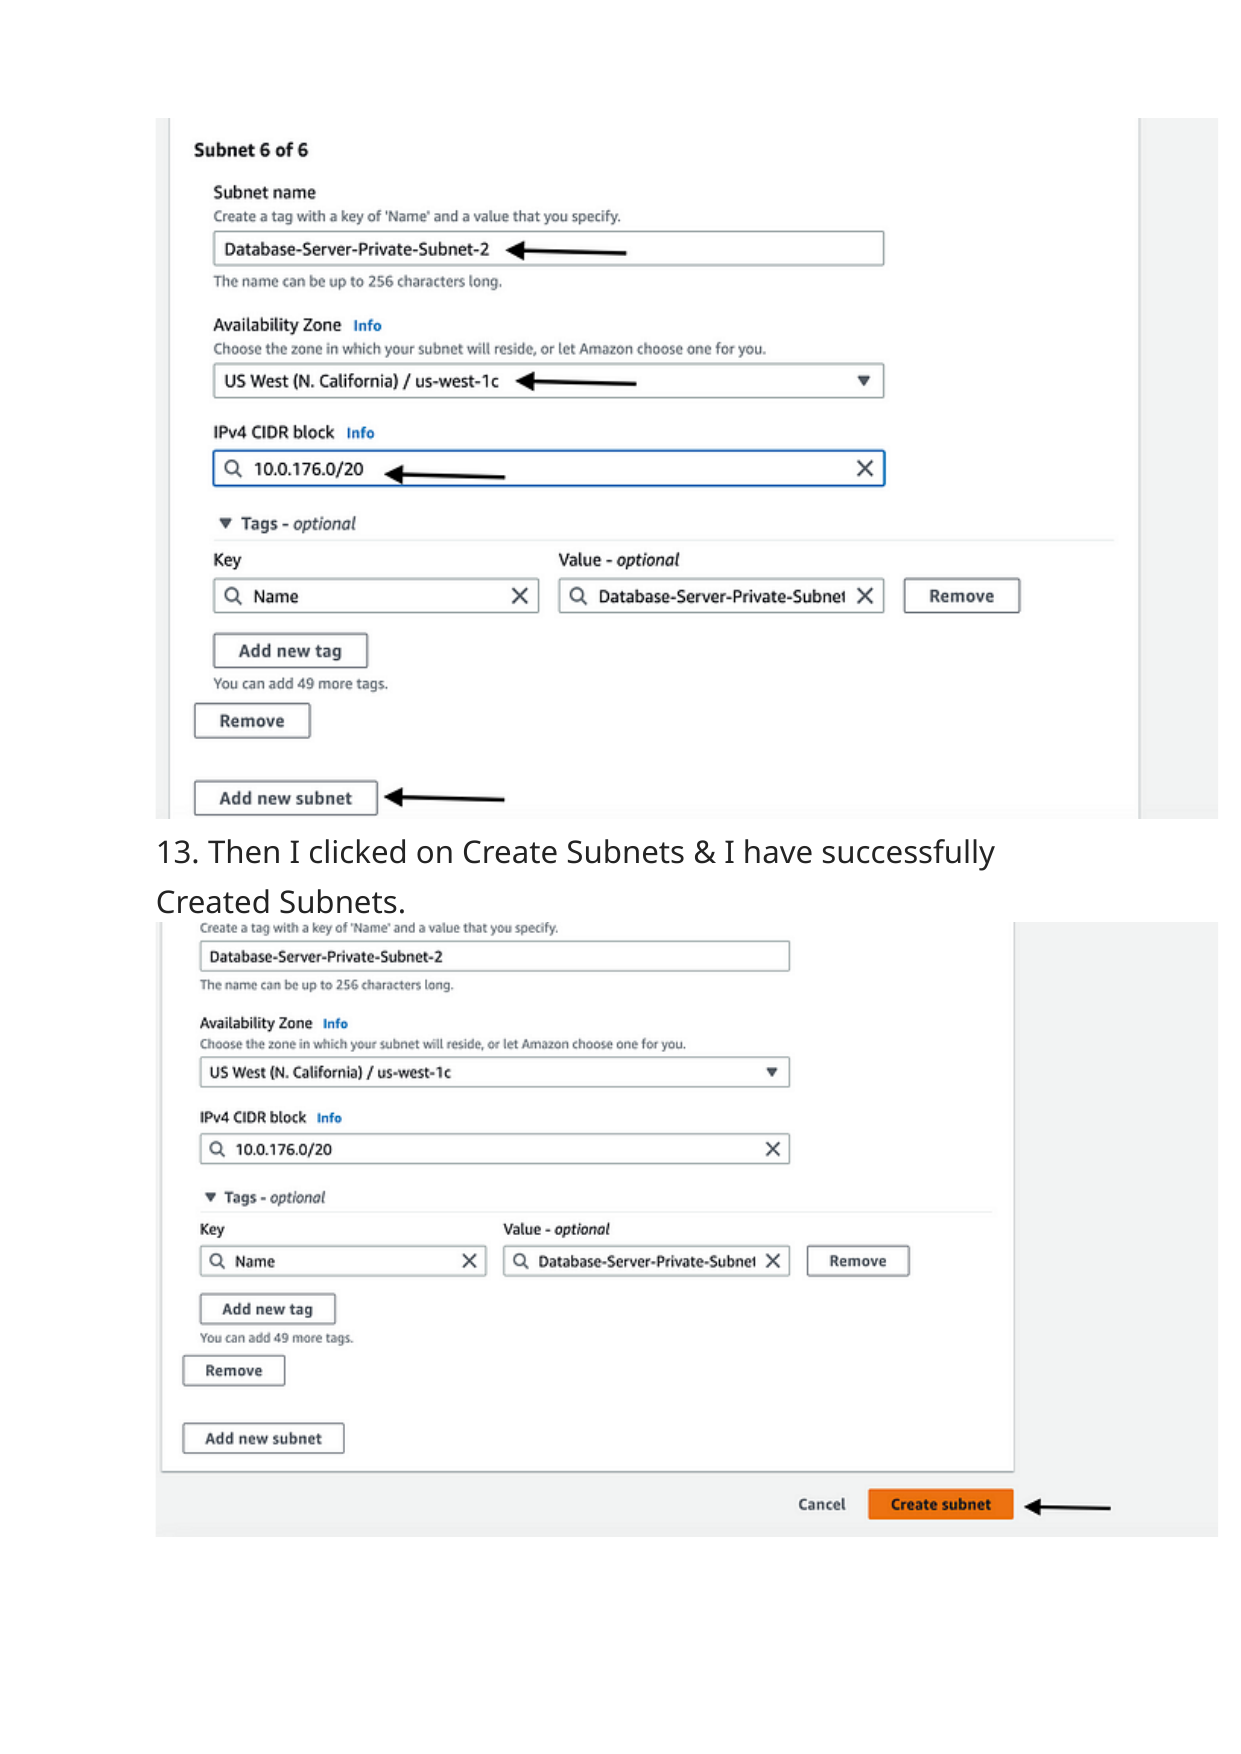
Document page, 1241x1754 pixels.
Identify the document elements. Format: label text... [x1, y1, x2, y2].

picture [155, 922, 1219, 1537]
picture [155, 118, 1219, 819]
text 13. Then I clicked on Create Subnets & I have successfully Created Subnets. [156, 822, 1084, 922]
